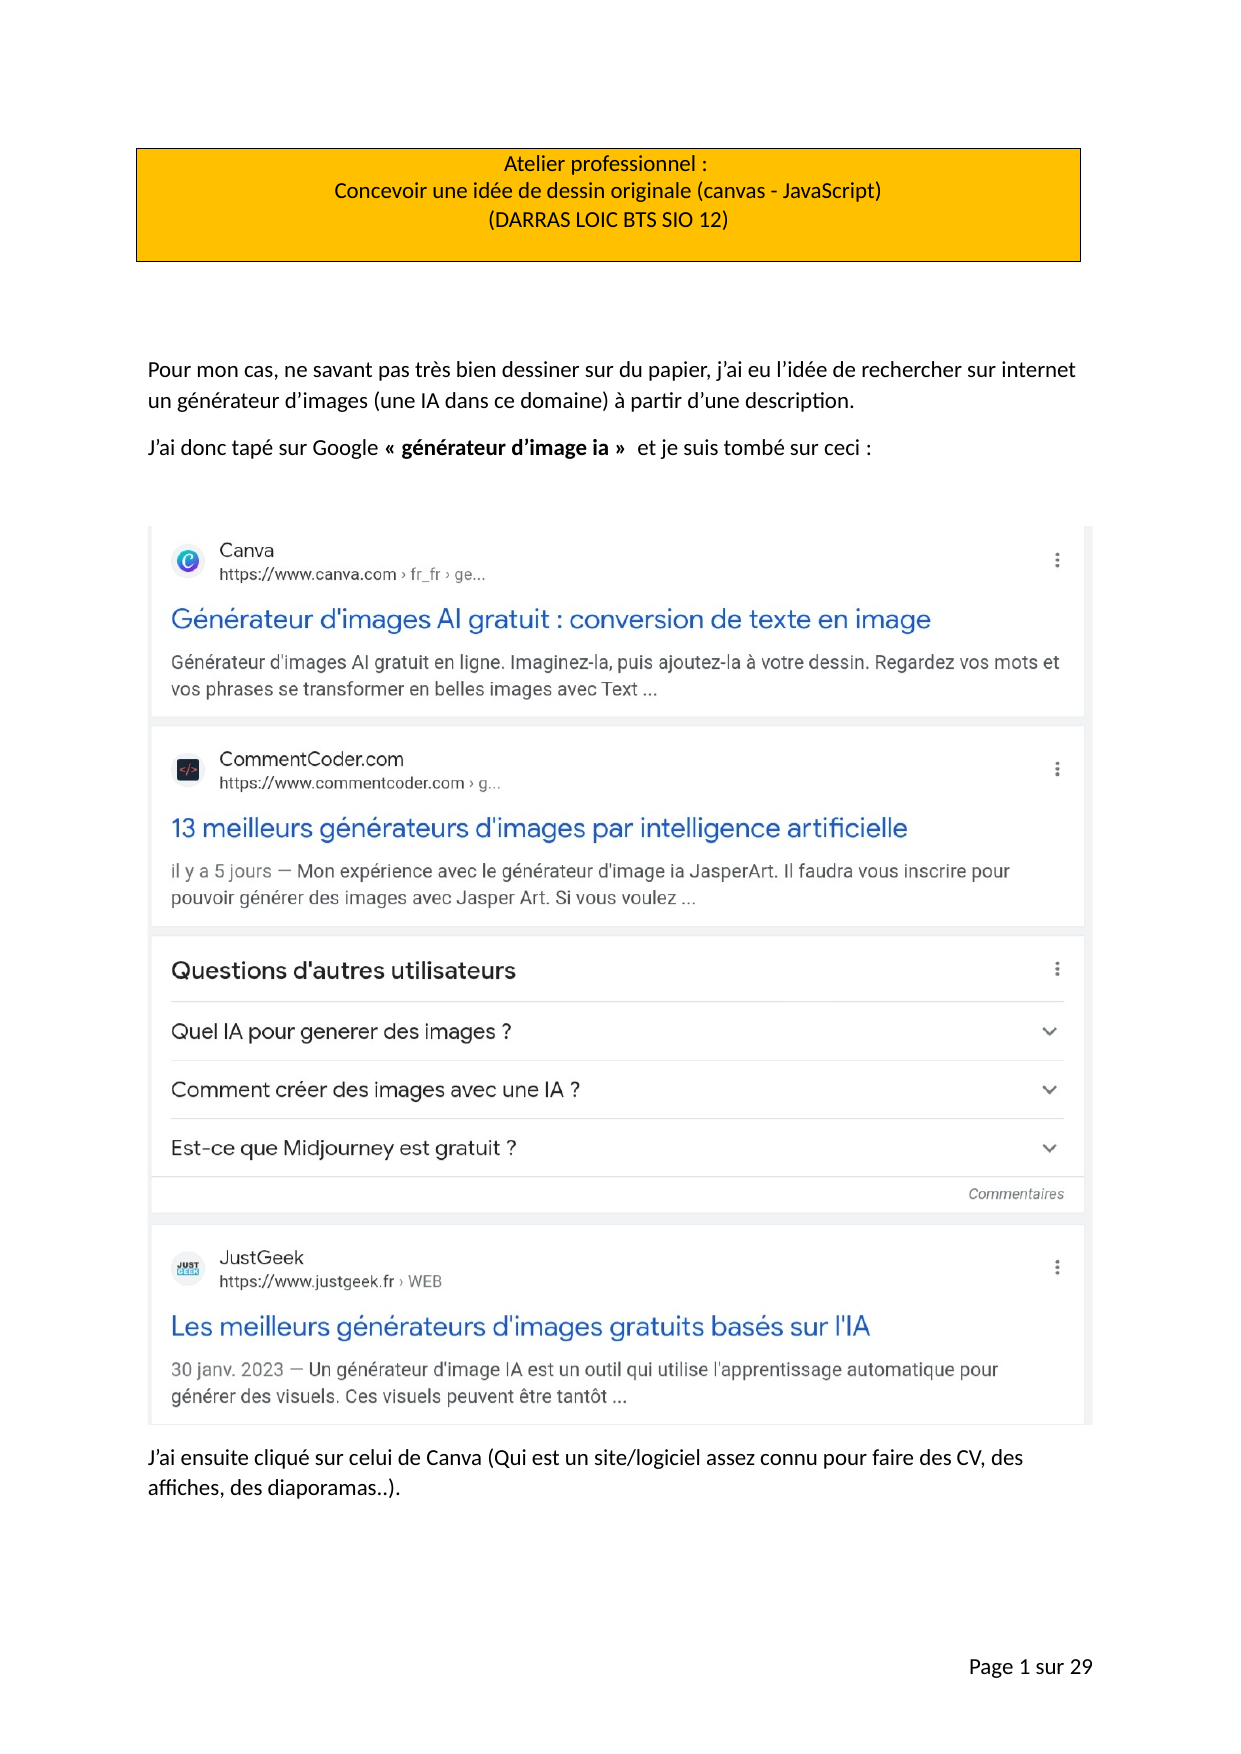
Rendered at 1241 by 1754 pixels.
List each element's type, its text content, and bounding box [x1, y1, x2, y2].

text J’ai ensuite cliqué sur celui de Canva (Qui est un site/logiciel assez connu pour faire des CV, des affiches, des diaporamas..). [148, 1443, 1093, 1502]
text J’ai donc tapé sur Google « générateur d’image ia » et je suis tombé sur ceci : [148, 433, 1093, 461]
picture [147, 526, 1093, 1425]
table_header Atelier professionnel : Concevoir une idée de dessin originale (canvas - JavaScript) (DARRAS LOIC BTS SIO 12) [137, 149, 1080, 261]
text Pour mon cas, ne savant pas très bien dessiner sur du papier, j’ai eu l’idée de rechercher sur internet un générateur d’images (une IA dans ce domaine) à partir d’une description. [148, 356, 1093, 414]
